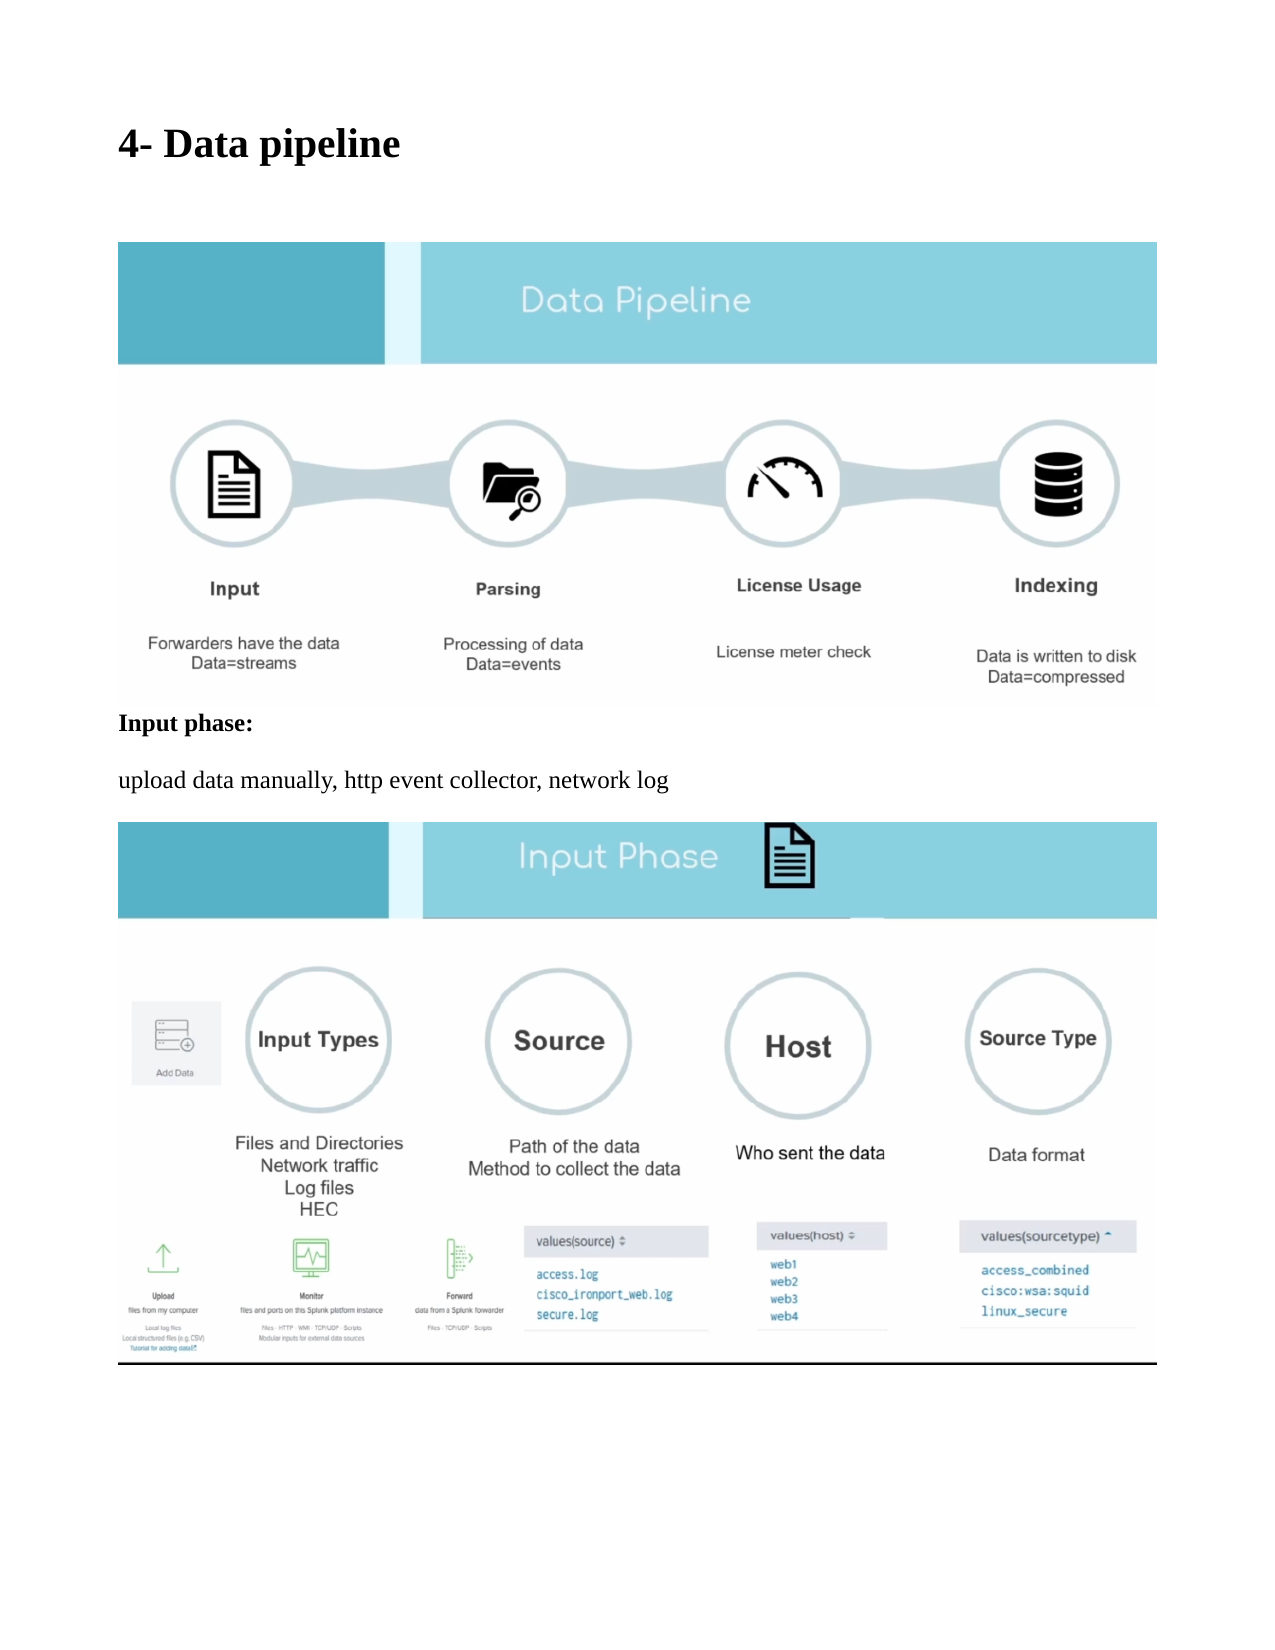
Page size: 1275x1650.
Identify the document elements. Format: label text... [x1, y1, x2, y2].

picture [118, 242, 1157, 708]
text upload data manually, http event collector, network log [118, 765, 1157, 794]
text 4- Data pipeline [118, 118, 1157, 166]
text Input phase: [118, 708, 1157, 736]
picture [118, 822, 1157, 1365]
